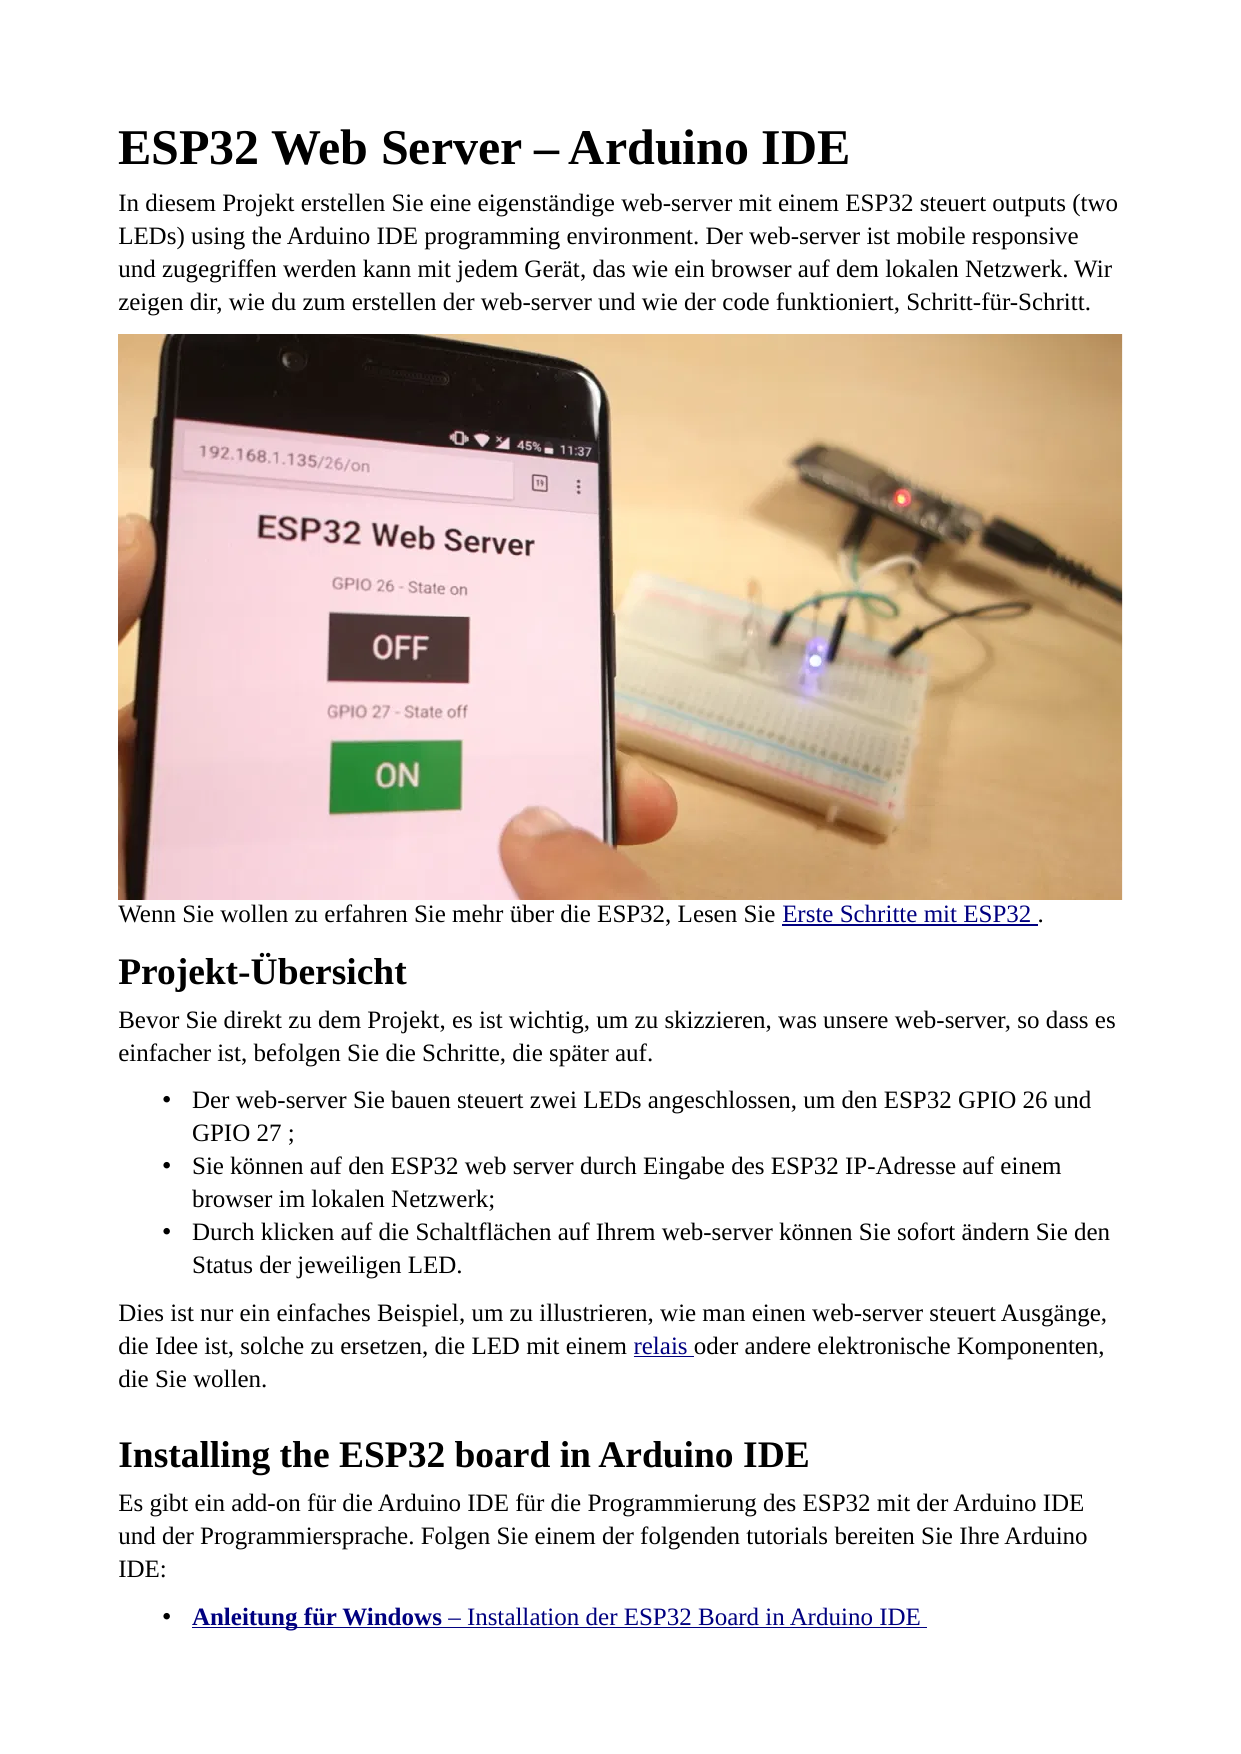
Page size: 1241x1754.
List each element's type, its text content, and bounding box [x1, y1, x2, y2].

list Sie können auf den ESP32 web server durch Eingabe des ESP32 IP-Adresse auf einem browser im lokalen Netzwerk; [162, 1151, 1122, 1213]
picture [118, 334, 1123, 900]
subtitle ESP32 Web Server – Arduino IDE [118, 118, 1122, 176]
list Durch klicken auf die Schaltflächen auf Ihrem web-server können Sie sofort ändern Sie den Status der jeweiligen LED. [162, 1217, 1122, 1279]
list Anleitung für Windows – Installation der ESP32 Board in Arduino IDE [162, 1602, 1122, 1631]
text In diesem Projekt erstellen Sie eine eigenständige web-server mit einem ESP32 steuert outputs (two LEDs) using the Arduino IDE programming environment. Der web-server ist mobile responsive und zugegriffen werden kann mit jedem Gerät, das wie ein browser auf dem lokalen Netzwerk. Wir zeigen dir, wie du zum erstellen der web-server und wie der code funktioniert, Schritt-für-Schritt. [118, 188, 1122, 316]
text Wenn Sie wollen zu erfahren Sie mehr über die ESP32, Lesen Sie Erste Schritte mit ESP32 . [118, 900, 1122, 928]
subtitle Projekt-Übersicht [118, 949, 1122, 992]
list Der web-server Sie bauen steuert zwei LEDs angeschlossen, um den ESP32 GPIO 26 und GPIO 27 ; [162, 1085, 1122, 1147]
text Es gibt ein add-on für die Arduino IDE für die Programmierung des ESP32 mit der Arduino IDE und der Programmiersprache. Folgen Sie einem der folgenden tutorials bereiten Sie Ihre Arduino IDE: [118, 1488, 1122, 1583]
text Dies ist nur ein einfaches Beispiel, um zu illustrieren, wie man einen web-server steuert Ausgänge, die Idee ist, solche zu ersetzen, die LED mit einem relais oder andere elektronische Komponenten, die Sie wollen. [118, 1298, 1122, 1393]
subtitle Installing the ESP32 board in Arduino IDE [118, 1432, 1122, 1476]
text Bevor Sie direkt zu dem Projekt, es ist wichtig, um zu skizzieren, was unsere web-server, so dass es einfacher ist, befolgen Sie die Schritte, die später auf. [118, 1005, 1122, 1066]
